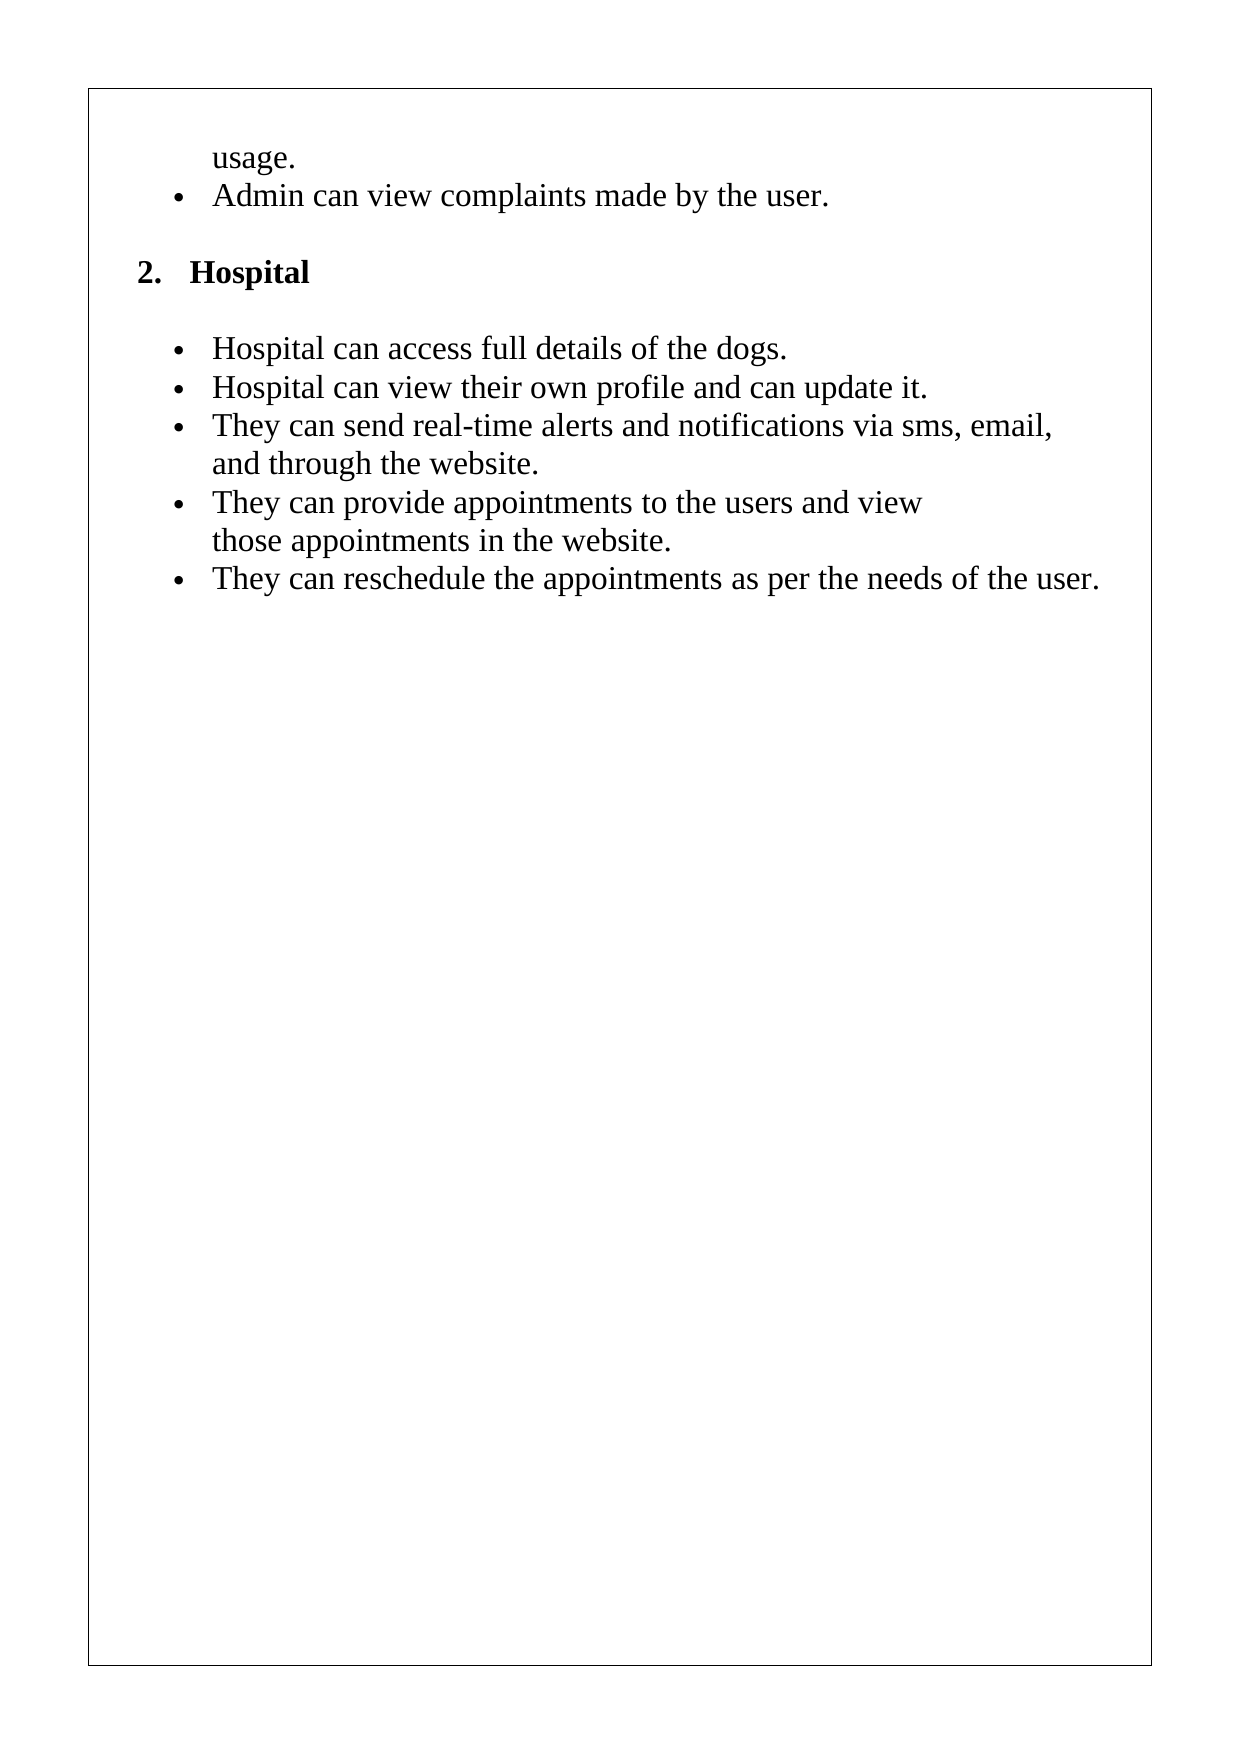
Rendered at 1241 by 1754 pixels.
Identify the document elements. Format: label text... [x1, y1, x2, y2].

list Hospital can view their own profile and can update it. [174, 367, 1103, 405]
list They can reschedule the appointments as per the needs of the user. [174, 558, 1103, 597]
list They can send real-time alerts and notifications via sms, email, and through the website. [174, 405, 1103, 482]
list They can provide appointments to the users and view those appointments in the website. [174, 482, 1103, 558]
list Admin can view complaints made by the user. [174, 175, 1103, 213]
list Hospital [137, 252, 1103, 290]
list Hospital can access full details of the dogs. [174, 328, 1103, 367]
list usage. [174, 137, 1103, 175]
